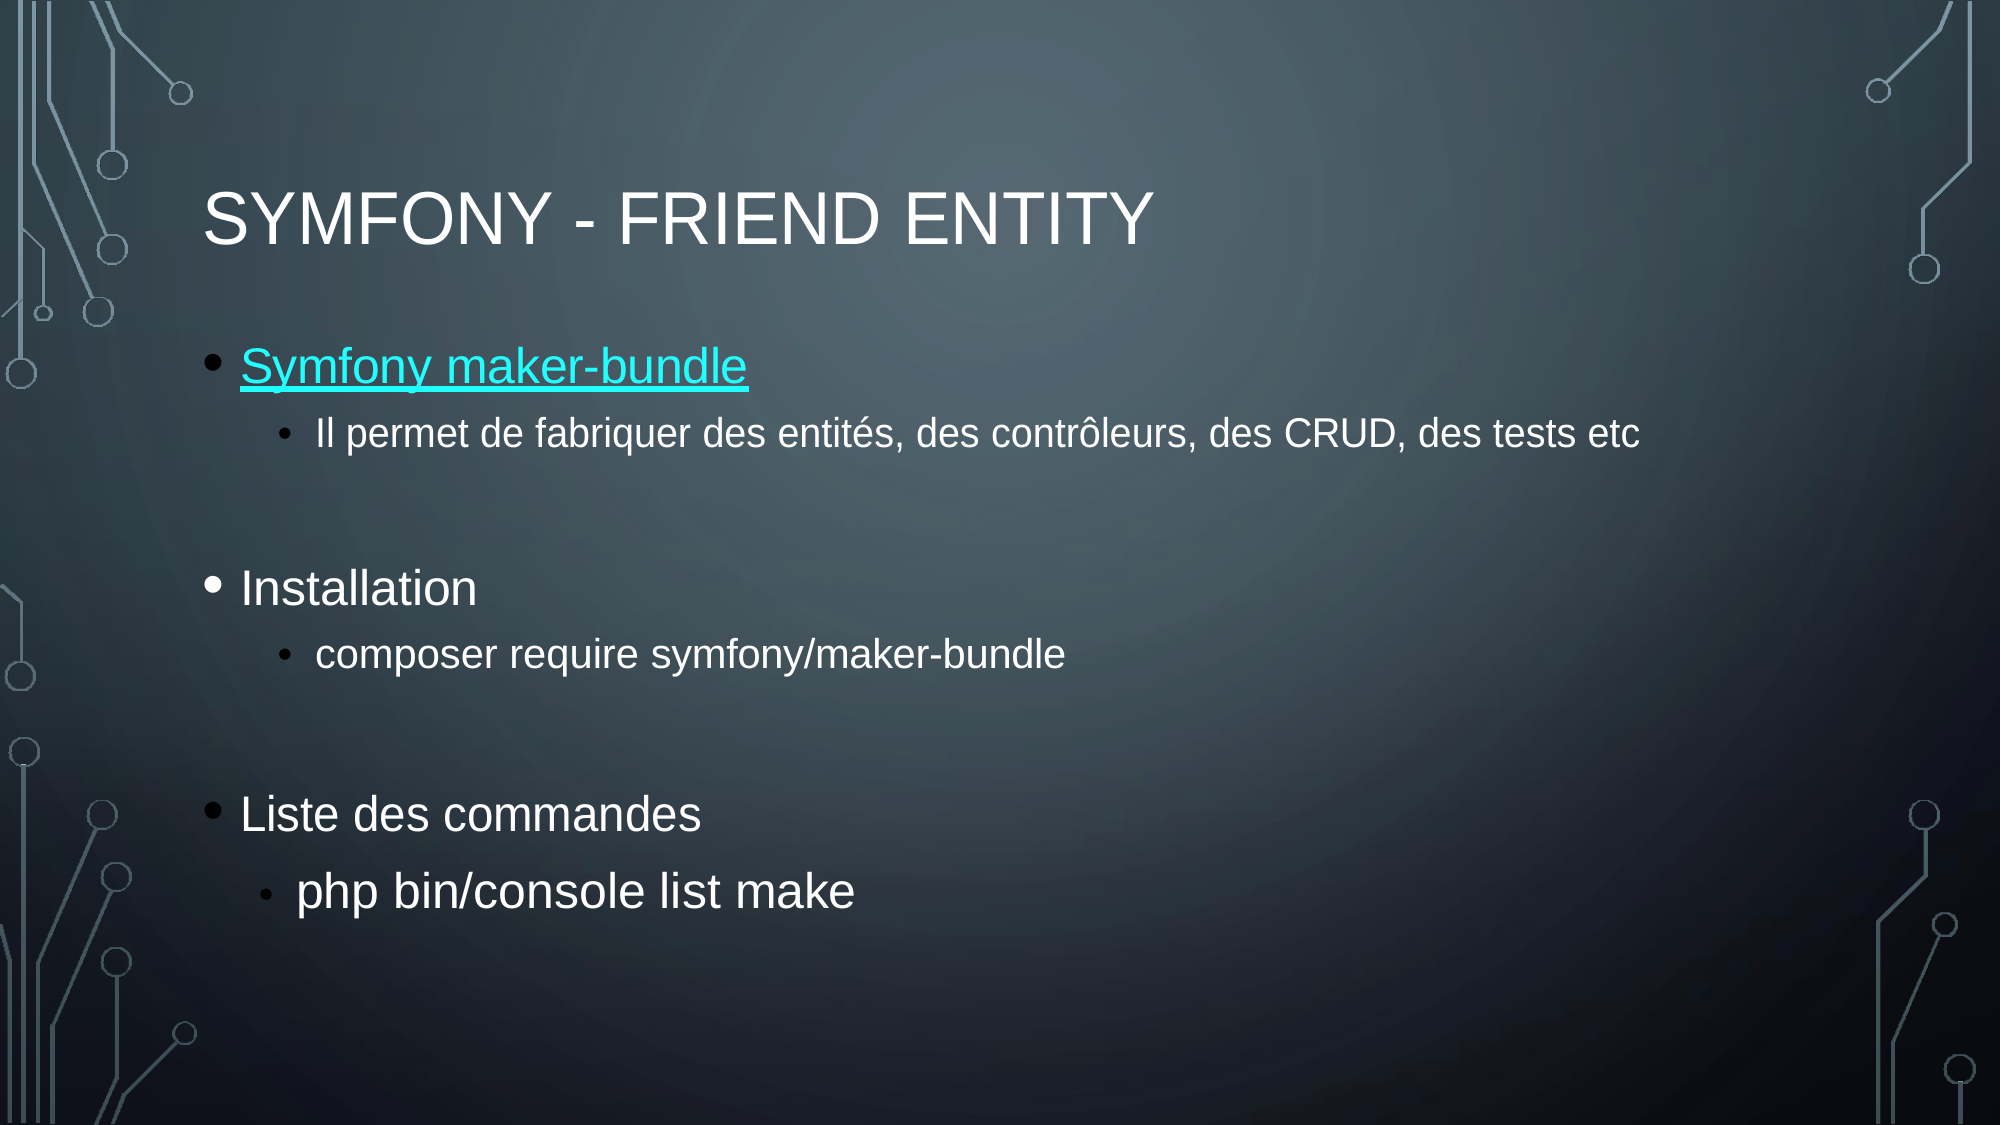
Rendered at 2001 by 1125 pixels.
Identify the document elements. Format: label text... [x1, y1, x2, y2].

list Liste des commandes [202, 773, 1971, 845]
list Installation [202, 547, 1971, 619]
list Symfony maker-bundle [202, 325, 1971, 397]
list composer require symfony/maker-bundle [277, 630, 1971, 678]
picture [0, 0, 2000, 1125]
subtitle SYMFONY - FRIEND ENTITY [202, 174, 1971, 260]
list php bin/console list make [258, 861, 1971, 919]
list Il permet de fabriquer des entités, des contrôleurs, des CRUD, des tests etc [277, 408, 1971, 456]
